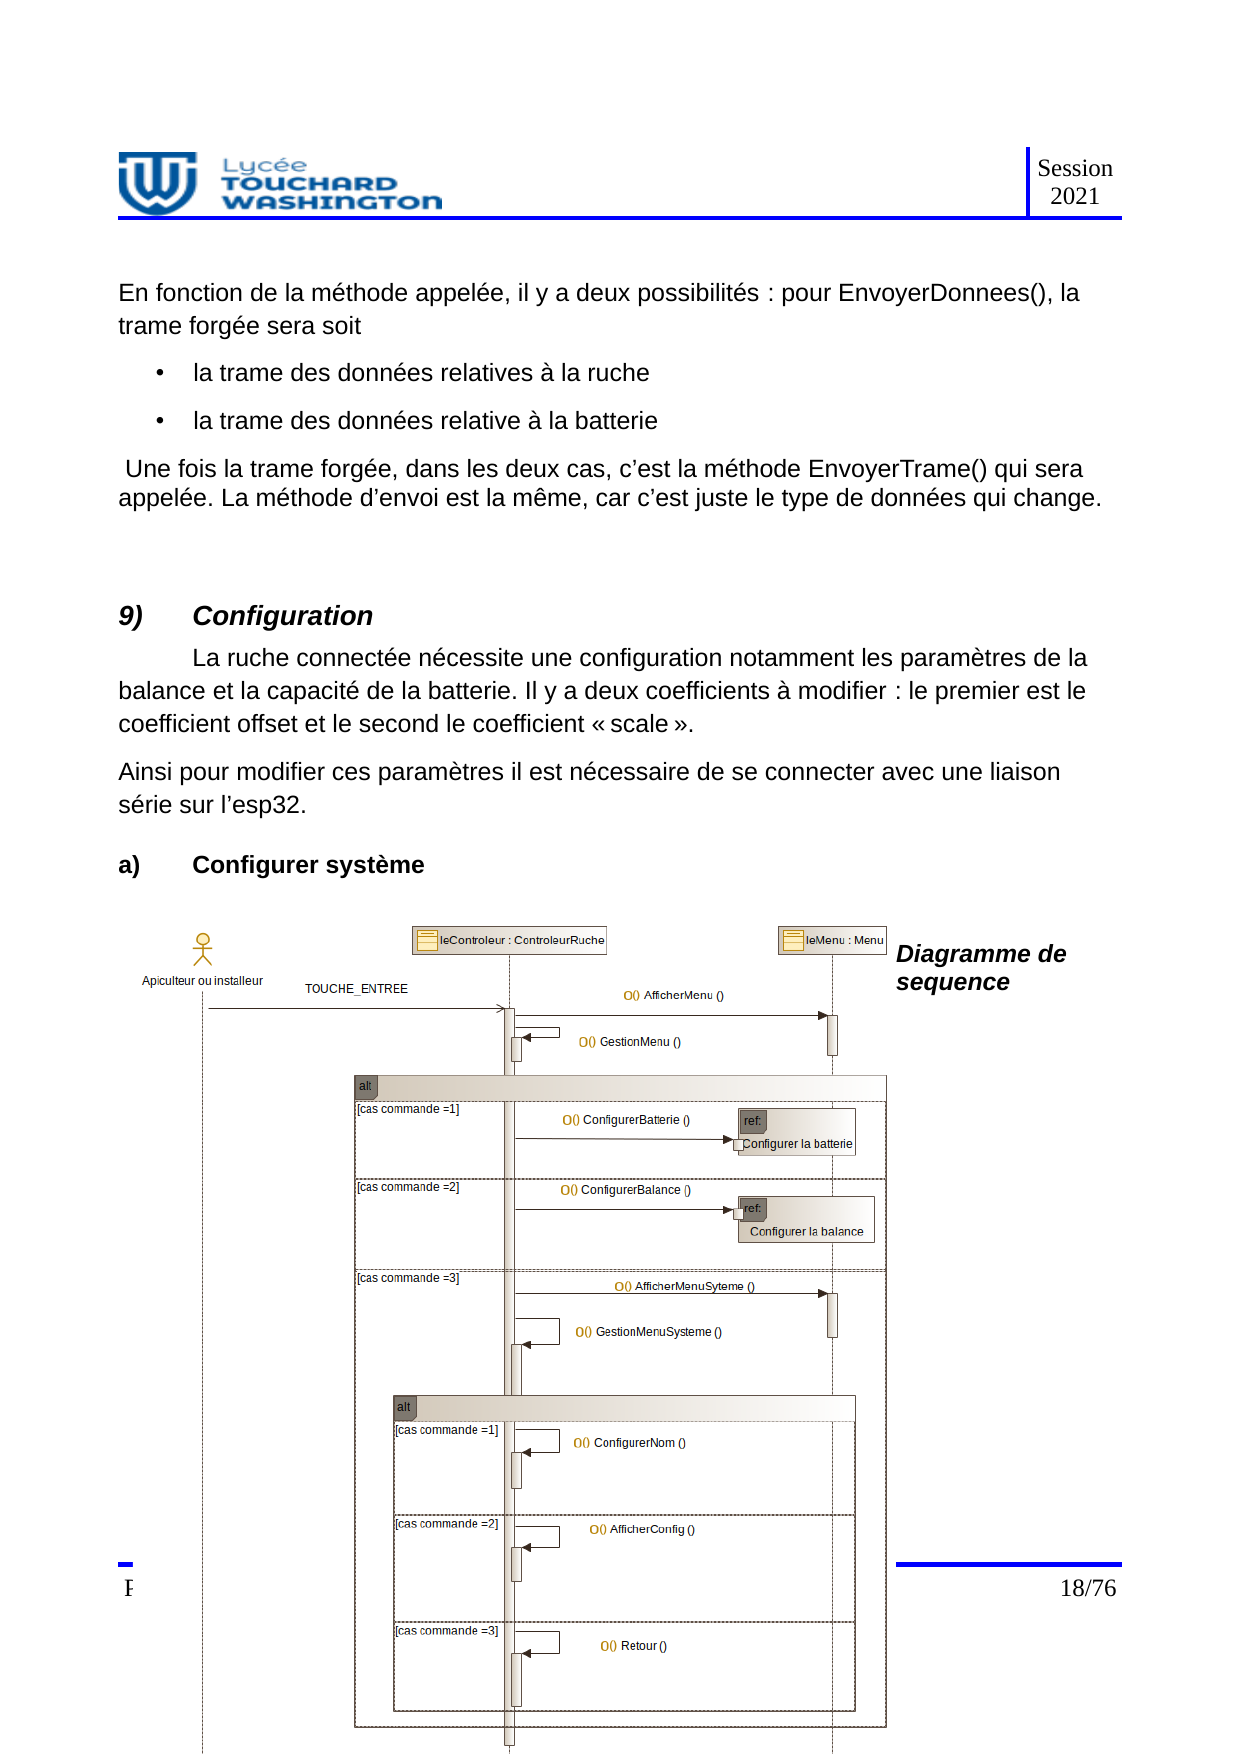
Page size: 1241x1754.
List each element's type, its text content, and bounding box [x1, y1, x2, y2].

subtitle [118, 939, 132, 996]
subtitle Diagramme de sequence [896, 939, 1122, 996]
subtitle Configurer système [118, 850, 1122, 879]
text En fonction de la méthode appelée, il y a deux possibilités : pour EnvoyerDonnees(), la trame forgée sera soit [118, 278, 1122, 339]
text Ainsi pour modifier ces paramètres il est nécessaire de se connecter avec une liaison série sur l’esp32. [118, 757, 1122, 819]
subtitle Configuration [118, 599, 1122, 631]
text Une fois la trame forgée, dans les deux cas, c’est la méthode EnvoyerTrame() qui sera appelée. La méthode d’envoi est la même, car c’est juste le type de données qui change. [118, 454, 1122, 511]
picture [118, 152, 442, 216]
list la trame des données relative à la batterie [156, 406, 1122, 435]
text La ruche connectée nécessite une configuration notamment les paramètres de la balance et la capacité de la batterie. Il y a deux coefficients à modifier : le premier est le coefficient offset et le second le coefficient « scale ». [118, 643, 1122, 738]
list la trame des données relatives à la ruche [156, 358, 1122, 387]
picture [132, 916, 896, 1754]
